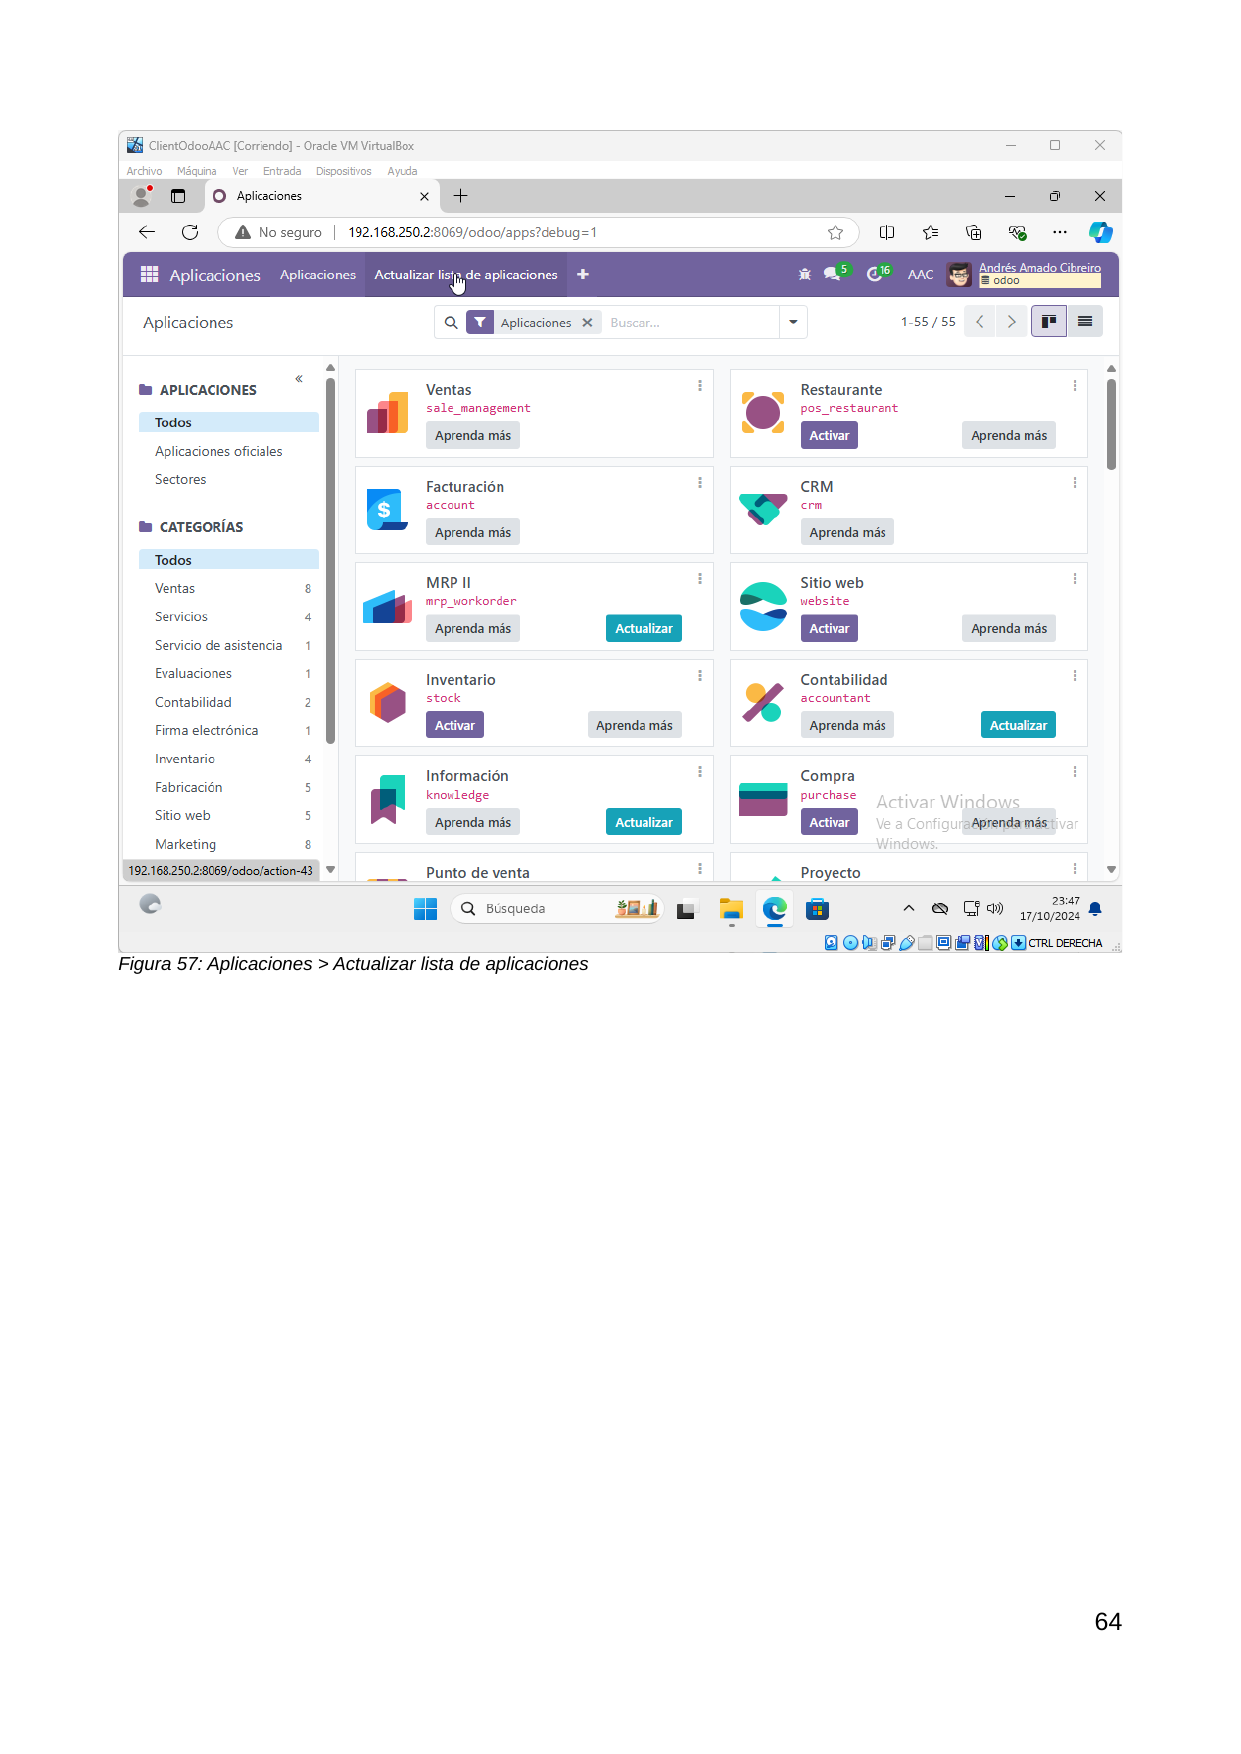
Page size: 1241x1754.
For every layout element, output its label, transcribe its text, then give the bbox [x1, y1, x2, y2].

picture [118, 130, 1123, 953]
text Figura 57: Aplicaciones > Actualizar lista de aplicaciones [118, 953, 1122, 974]
